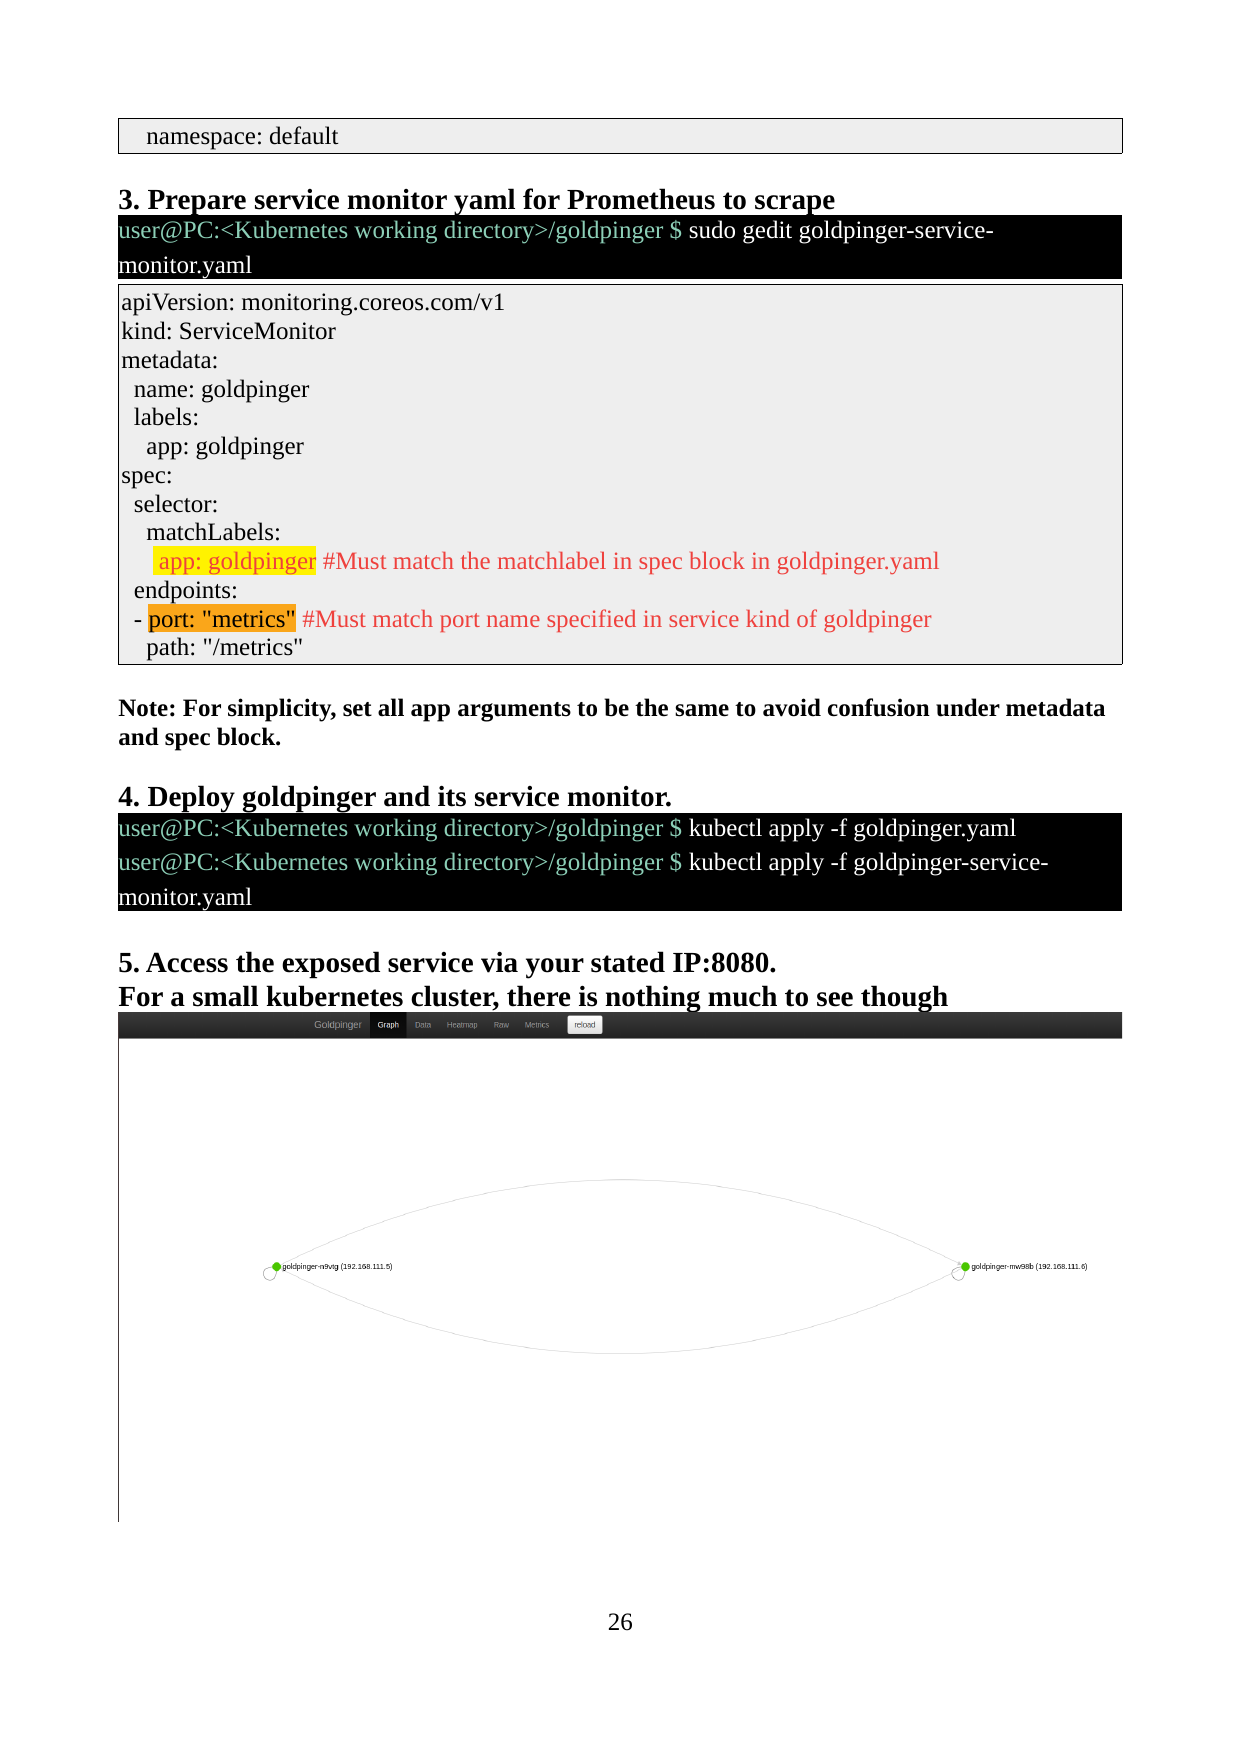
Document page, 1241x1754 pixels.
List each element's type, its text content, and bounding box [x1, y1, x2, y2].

text Note: For simplicity, set all app arguments to be the same to avoid confusion under metadata and spec block. [118, 693, 1122, 751]
text app: goldpinger [119, 428, 1122, 457]
text labels: [119, 399, 1122, 428]
text kind: ServiceMonitor [119, 313, 1122, 342]
picture [118, 1012, 1123, 1522]
text For a small kubernetes cluster, there is nothing much to see though [118, 979, 1122, 1012]
text user@PC:<Kubernetes working directory>/goldpinger $ kubectl apply -f goldpinger-service-monitor.yaml [118, 847, 1122, 911]
text 5. Access the exposed service via your stated IP:8080. [118, 945, 1122, 979]
text user@PC:<Kubernetes working directory>/goldpinger $ kubectl apply -f goldpinger.yaml [118, 813, 1122, 842]
text 3. Prepare service monitor yaml for Prometheus to scrape [118, 182, 1122, 215]
text path: "/metrics" [119, 629, 1122, 664]
text app: goldpinger #Must match the matchlabel in spec block in goldpinger.yaml [119, 543, 1122, 572]
text endpoints: [119, 572, 1122, 601]
text spec: [119, 457, 1122, 486]
text - port: "metrics" #Must match port name specified in service kind of goldpinger [119, 601, 1122, 629]
text name: goldpinger [119, 371, 1122, 399]
text namespace: default [119, 119, 1122, 153]
text metadata: [119, 342, 1122, 371]
text matchLabels: [119, 514, 1122, 543]
text apiVersion: monitoring.coreos.com/v1 [119, 285, 1122, 313]
text 4. Deploy goldpinger and its service monitor. [118, 779, 1122, 813]
text user@PC:<Kubernetes working directory>/goldpinger $ sudo gedit goldpinger-service-monitor.yaml [118, 215, 1122, 279]
text selector: [119, 486, 1122, 514]
